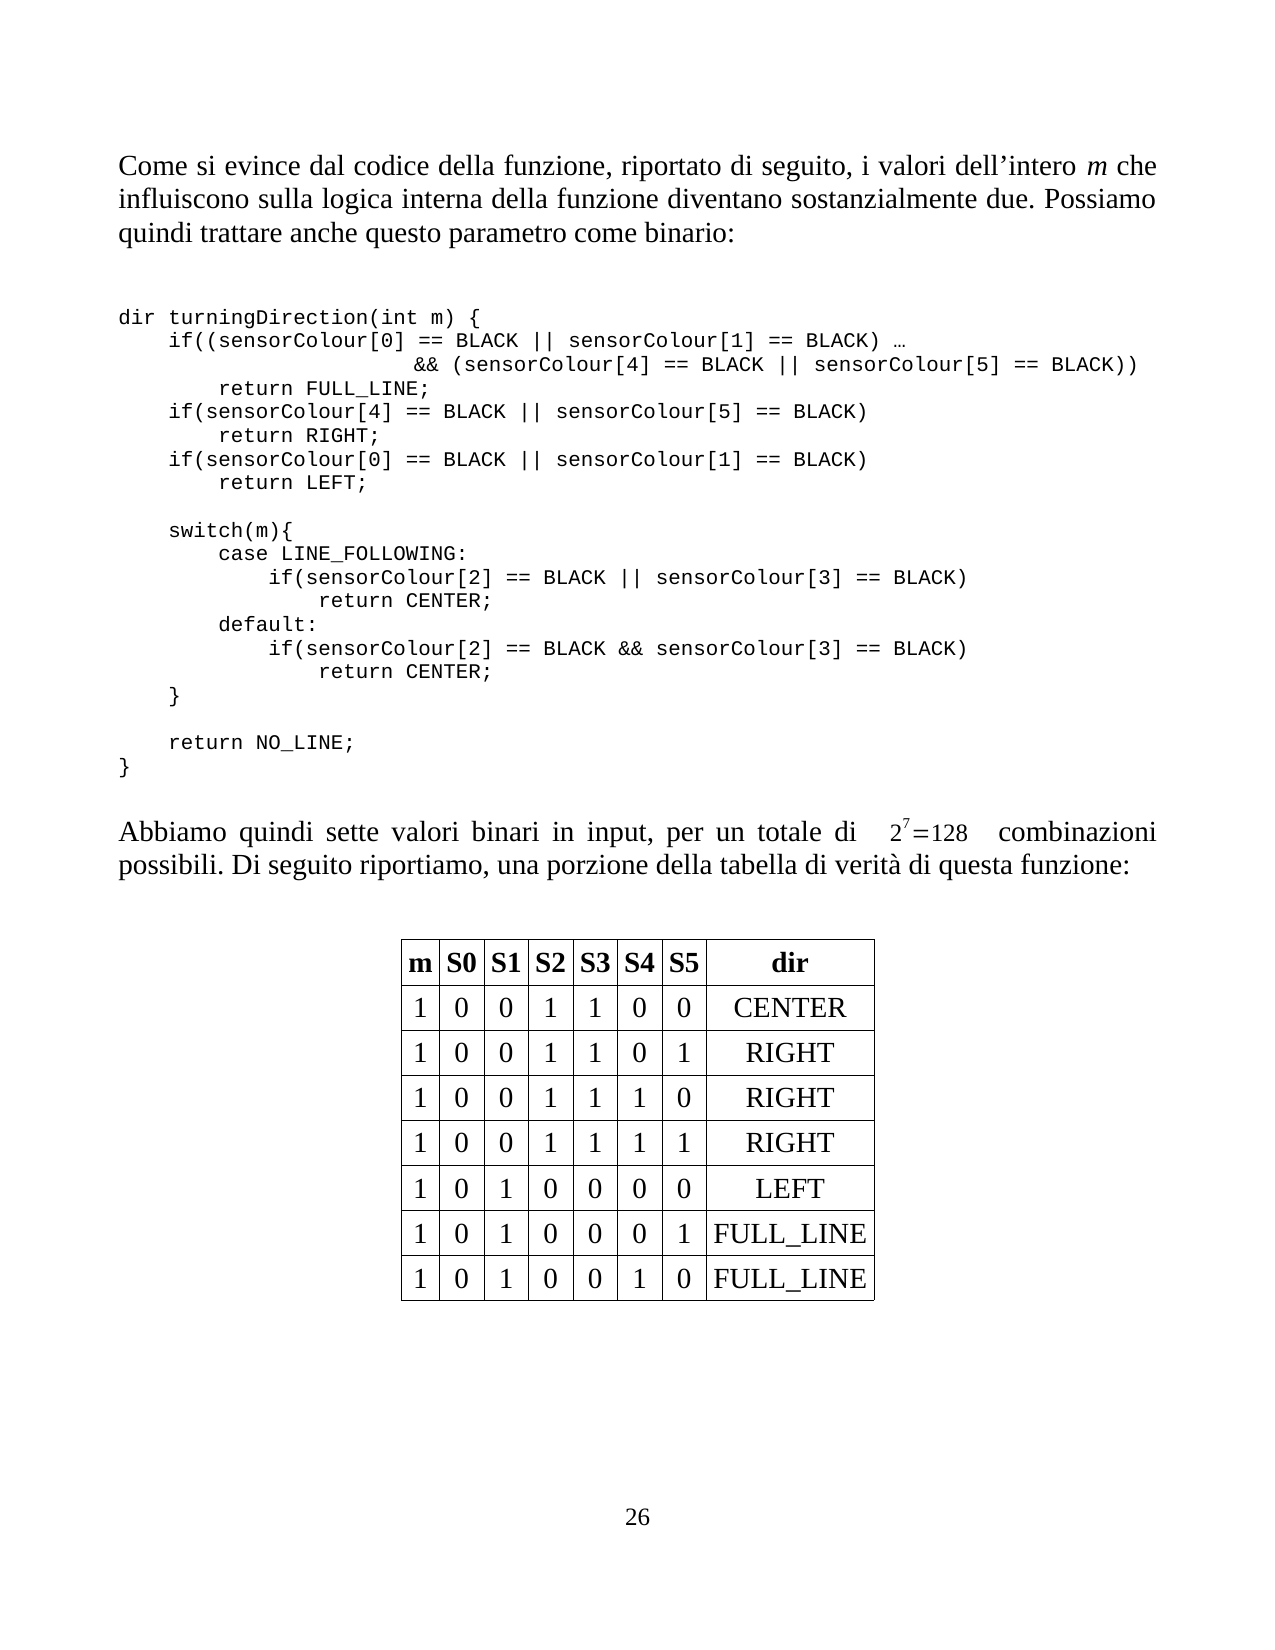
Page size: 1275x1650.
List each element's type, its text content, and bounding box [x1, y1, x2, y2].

table_cell 1 [618, 1076, 662, 1120]
table_cell RIGHT [707, 1076, 874, 1120]
table_cell 0 [440, 1211, 484, 1255]
text Come si evince dal codice della funzione, riportato di seguito, i valori dell’intero m che influiscono sulla logica interna della funzione diventano sostanzialmente due. Possiamo quindi trattare anche questo parametro come binario: [118, 148, 1157, 248]
table_cell 0 [529, 1256, 573, 1300]
table_cell 0 [485, 1121, 528, 1165]
table_cell 1 [485, 1211, 528, 1255]
text if(sensorColour[2] == BLACK && sensorColour[3] == BLACK) [118, 638, 1157, 661]
text dir turningDirection(int m) { [118, 307, 1157, 330]
table_cell 0 [485, 1031, 528, 1075]
table_cell 1 [402, 986, 439, 1029]
table_cell 0 [663, 986, 706, 1029]
text case LINE_FOLLOWING: [118, 543, 1157, 567]
table_cell 1 [663, 1121, 706, 1165]
table_cell 1 [485, 1256, 528, 1300]
table_cell CENTER [707, 986, 874, 1029]
table_cell 1 [529, 1031, 573, 1075]
text return RIGHT; [118, 425, 1157, 449]
table_cell 1 [402, 1076, 439, 1120]
text && (sensorColour[4] == BLACK || sensorColour[5] == BLACK)) [118, 354, 1157, 378]
text } [118, 756, 1157, 780]
text return FULL_LINE; [118, 378, 1157, 401]
text return NO_LINE; [118, 732, 1157, 756]
table_header S1 [485, 940, 528, 984]
table_cell FULL_LINE [707, 1211, 874, 1255]
table_cell 0 [529, 1211, 573, 1255]
table_cell 0 [440, 1121, 484, 1165]
table_cell 0 [529, 1166, 573, 1210]
text if((sensorColour[0] == BLACK || sensorColour[1] == BLACK) … [118, 330, 1157, 354]
table_cell RIGHT [707, 1031, 874, 1075]
table_cell 1 [574, 986, 617, 1029]
table_cell 0 [440, 986, 484, 1029]
text } [118, 685, 1157, 709]
table_cell 0 [618, 1211, 662, 1255]
table_header S5 [663, 940, 706, 984]
text return CENTER; [118, 591, 1157, 614]
table_cell 1 [663, 1031, 706, 1075]
table_header dir [707, 940, 874, 984]
table_cell 0 [663, 1256, 706, 1300]
table_header S2 [529, 940, 573, 984]
table_header S3 [574, 940, 617, 984]
text if(sensorColour[4] == BLACK || sensorColour[5] == BLACK) [118, 401, 1157, 425]
text switch(m){ [118, 519, 1157, 543]
table_header S0 [440, 940, 484, 984]
table_cell 0 [663, 1076, 706, 1120]
table_cell 1 [574, 1031, 617, 1075]
table_cell 0 [440, 1166, 484, 1210]
table_cell 0 [440, 1256, 484, 1300]
table_cell 1 [485, 1166, 528, 1210]
table_cell 1 [663, 1211, 706, 1255]
table_cell LEFT [707, 1166, 874, 1210]
table_header S4 [618, 940, 662, 984]
table_cell 1 [402, 1166, 439, 1210]
table_cell 1 [402, 1121, 439, 1165]
text Abbiamo quindi sette valori binari in input, per un totale di combinazioni possibili. Di seguito riportiamo, una porzione della tabella di verità di questa funzione: [118, 814, 1157, 881]
text if(sensorColour[0] == BLACK || sensorColour[1] == BLACK) [118, 449, 1157, 472]
table_cell 1 [529, 986, 573, 1029]
text return LEFT; [118, 472, 1157, 496]
table_cell 0 [485, 986, 528, 1029]
table_cell 1 [529, 1121, 573, 1165]
text if(sensorColour[2] == BLACK || sensorColour[3] == BLACK) [118, 567, 1157, 591]
table_cell 0 [574, 1166, 617, 1210]
table_cell 1 [618, 1121, 662, 1165]
text return CENTER; [118, 661, 1157, 685]
table_cell 0 [574, 1256, 617, 1300]
table_cell 1 [618, 1256, 662, 1300]
table_cell 0 [485, 1076, 528, 1120]
table_cell 0 [663, 1166, 706, 1210]
table_cell 0 [440, 1031, 484, 1075]
table_cell RIGHT [707, 1121, 874, 1165]
table_cell 1 [402, 1256, 439, 1300]
table_cell 0 [618, 1166, 662, 1210]
table_cell 0 [618, 986, 662, 1029]
table_cell 0 [574, 1211, 617, 1255]
text default: [118, 614, 1157, 638]
table_cell 1 [574, 1076, 617, 1120]
table_cell 1 [574, 1121, 617, 1165]
table_cell 1 [402, 1031, 439, 1075]
table_cell 1 [529, 1076, 573, 1120]
table_cell 0 [618, 1031, 662, 1075]
table_cell FULL_LINE [707, 1256, 874, 1300]
table_header m [402, 940, 439, 984]
table_cell 0 [440, 1076, 484, 1120]
table_cell 1 [402, 1211, 439, 1255]
